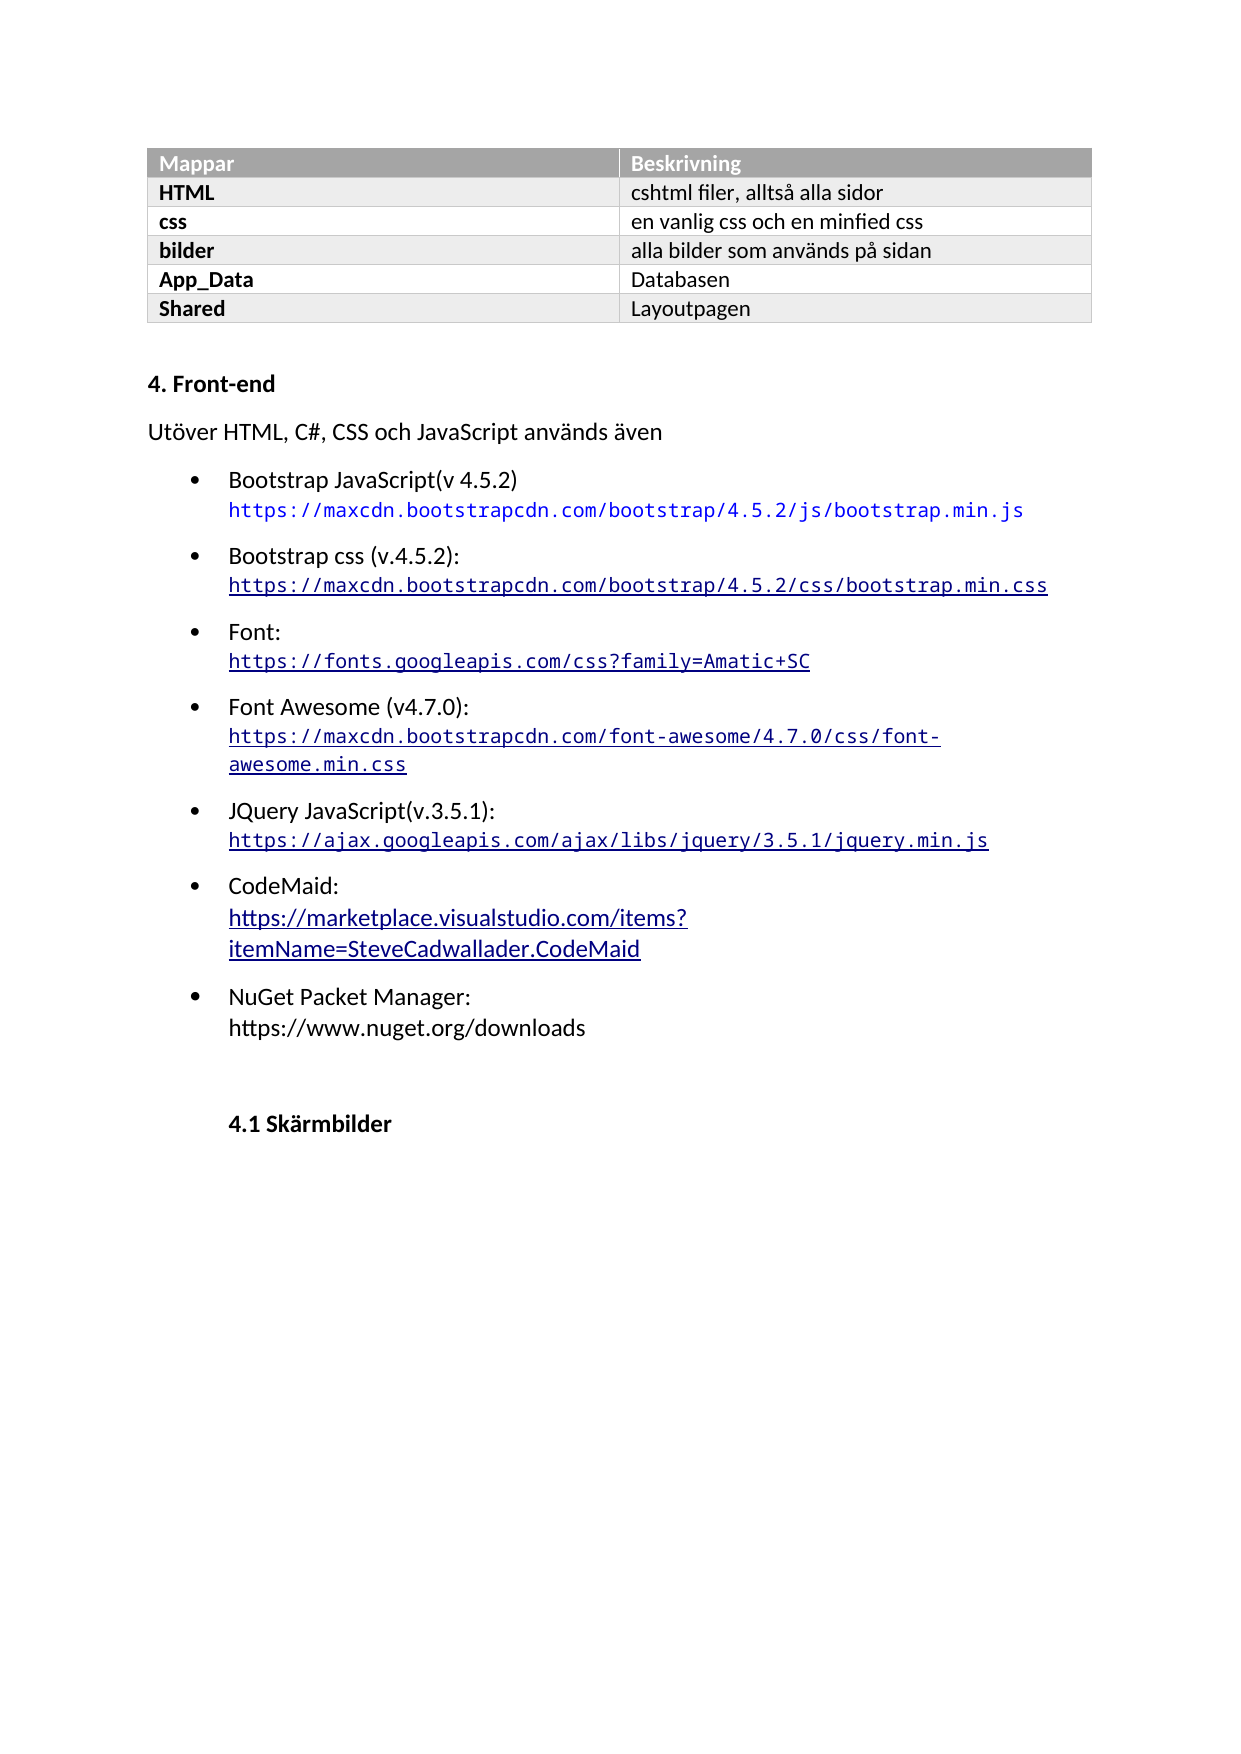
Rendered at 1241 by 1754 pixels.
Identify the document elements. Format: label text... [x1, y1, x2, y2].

list Bootstrap css (v.4.5.2): https://maxcdn.bootstrapcdn.com/bootstrap/4.5.2/css/bootstrap.min.css [191, 540, 1093, 598]
table_cell App_Data [148, 265, 619, 293]
table_header Beskrivning [620, 149, 1091, 177]
list Bootstrap JavaScript(v 4.5.2) https://maxcdn.bootstrapcdn.com/bootstrap/4.5.2/js/bootstrap.min.js [191, 464, 1093, 523]
list 4.1 Skärmbilder [228, 1108, 1093, 1139]
table_cell Databasen [620, 265, 1091, 293]
table_cell css [148, 207, 619, 235]
text Utöver HTML, C#, CSS och JavaScript används även [148, 417, 1093, 447]
table_cell Layoutpagen [620, 294, 1091, 322]
list Font: https://fonts.googleapis.com/css?family=Amatic+SC [191, 616, 1093, 674]
list CodeMaid: https://marketplace.visualstudio.com/items?itemName=SteveCadwallader.CodeMaid [191, 870, 1093, 964]
table_cell en vanlig css och en minfied css [620, 207, 1091, 235]
text 4. Front-end [148, 368, 1093, 399]
list NuGet Packet Manager: https://www.nuget.org/downloads [191, 981, 1093, 1043]
table_cell HTML [148, 178, 619, 206]
table_cell bilder [148, 236, 619, 264]
list Font Awesome (v4.7.0): https://maxcdn.bootstrapcdn.com/font-awesome/4.7.0/css/font-awesome.min.css [191, 691, 1093, 777]
list JQuery JavaScript(v.3.5.1): https://ajax.googleapis.com/ajax/libs/jquery/3.5.1/jquery.min.js [191, 795, 1093, 853]
table_cell cshtml filer, alltså alla sidor [620, 178, 1091, 206]
table_cell alla bilder som används på sidan [620, 236, 1091, 264]
table_cell Shared [148, 294, 619, 322]
table_header Mappar [148, 149, 619, 177]
